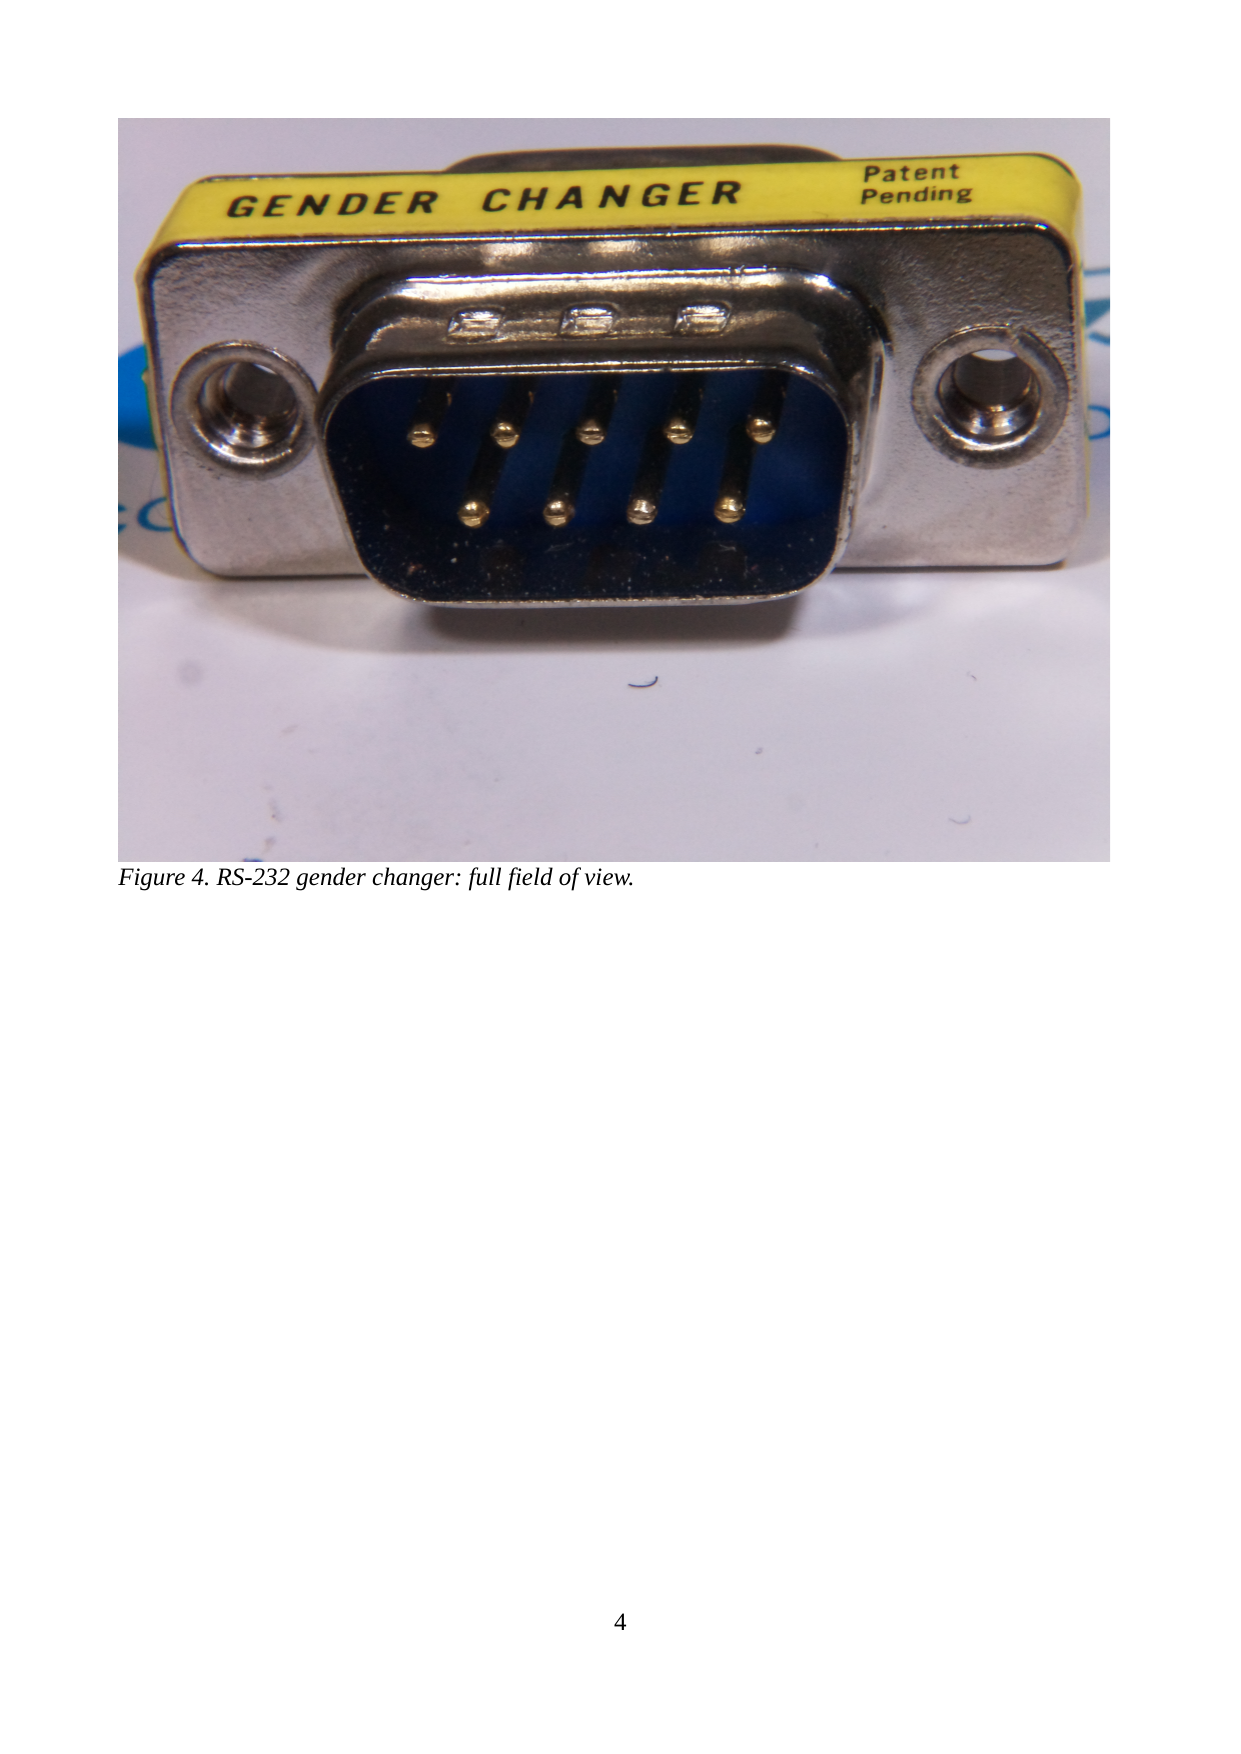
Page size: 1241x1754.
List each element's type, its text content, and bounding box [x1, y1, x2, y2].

picture [118, 118, 1111, 862]
text Figure 4. RS-232 gender changer: full field of view. [118, 862, 1122, 891]
